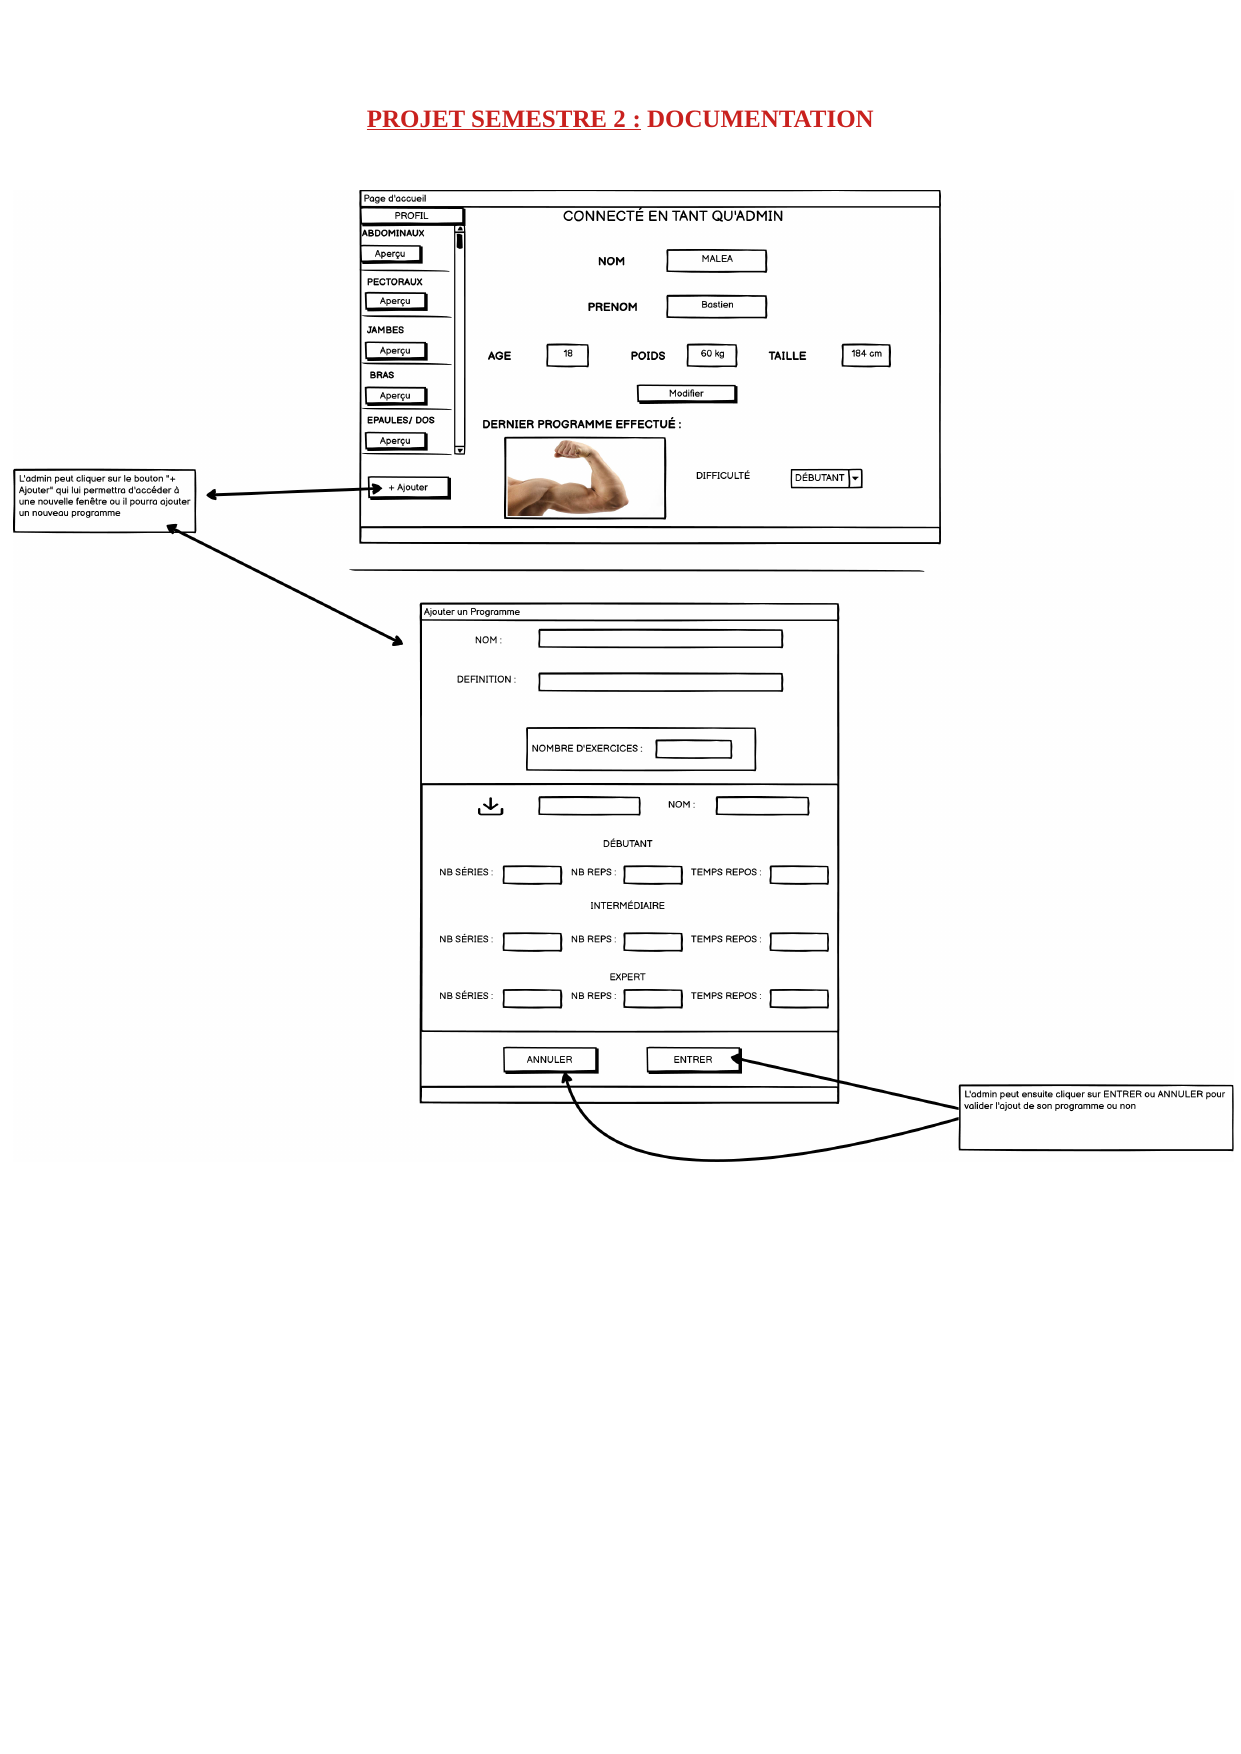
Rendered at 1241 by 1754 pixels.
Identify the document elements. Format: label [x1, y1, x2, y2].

picture [13, 190, 1234, 1162]
